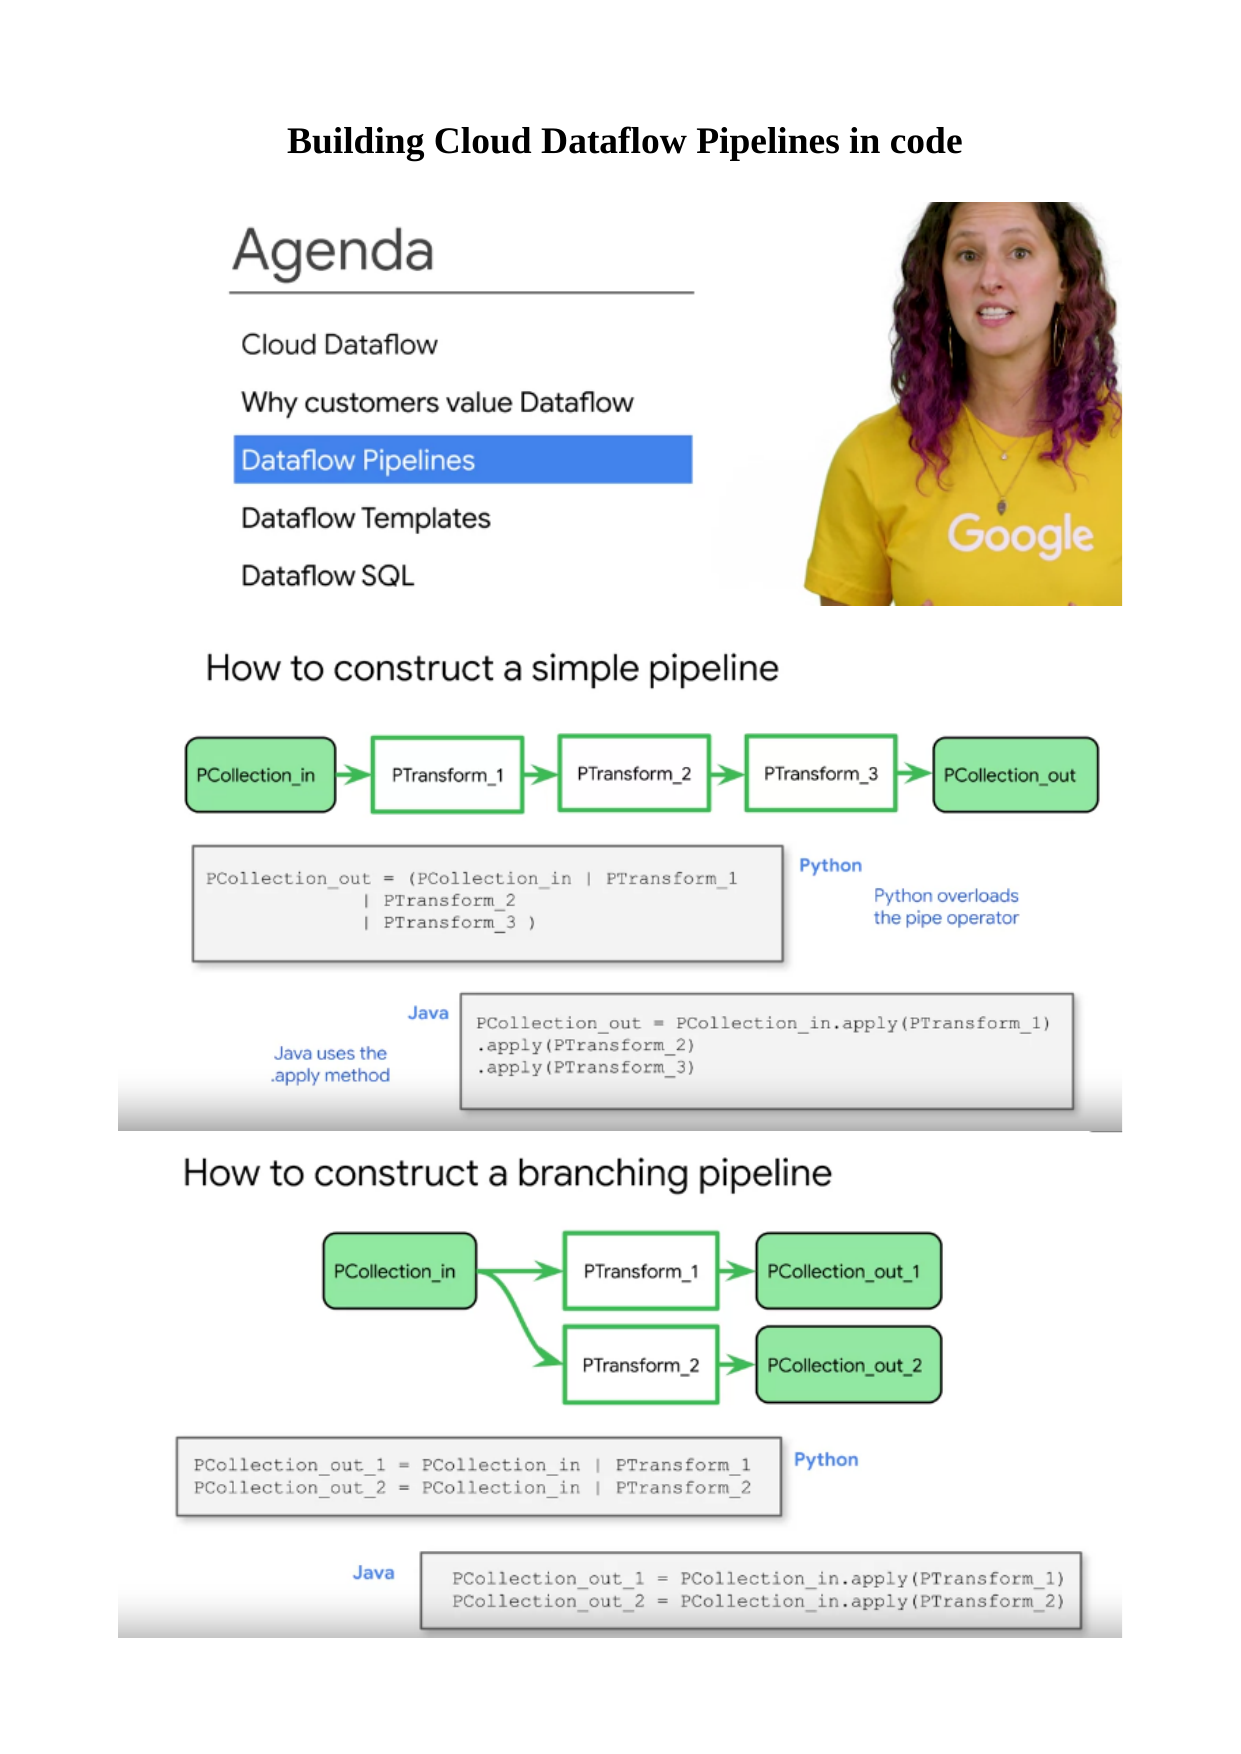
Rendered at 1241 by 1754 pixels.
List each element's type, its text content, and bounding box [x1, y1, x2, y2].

picture [118, 202, 1123, 606]
subtitle Building Cloud Dataflow Pipelines in code [118, 118, 1122, 161]
picture [118, 634, 1123, 1638]
